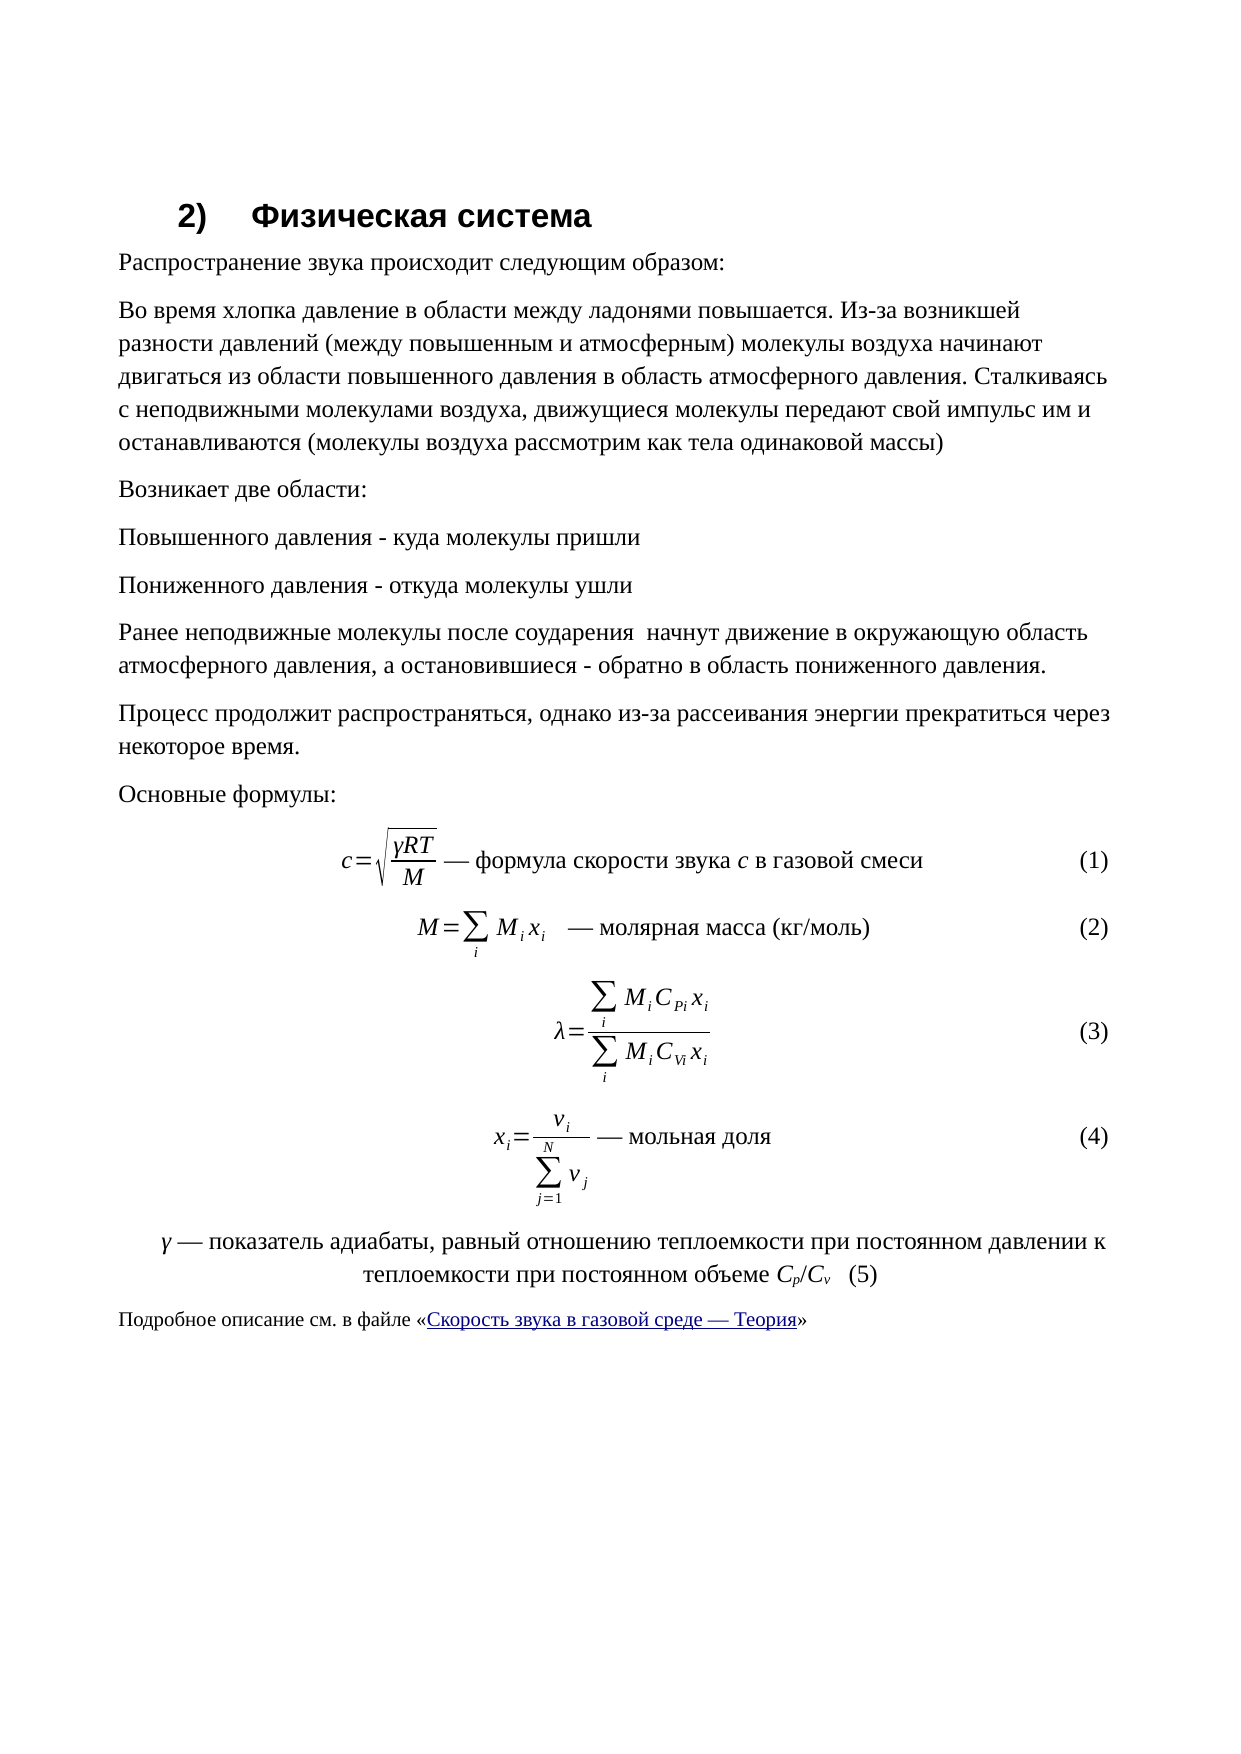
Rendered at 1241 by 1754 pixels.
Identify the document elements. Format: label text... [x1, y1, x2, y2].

text Пониженного давления - откуда молекулы ушли [118, 570, 1122, 598]
text Ранее неподвижные молекулы после соударения начнут движение в окружающую область атмосферного давления, а остановившиеся - обратно в область пониженного давления. [118, 617, 1122, 679]
text Подробное описание см. в файле «Скорость звука в газовой среде — Теория» [118, 1307, 1122, 1331]
text — мольная доля (4) [118, 1104, 1122, 1207]
text γ — показатель адиабаты, равный отношению теплоемкости при постоянном давлении к теплоемкости при постоянном объеме Cp/Cv (5) [118, 1226, 1122, 1288]
text Во время хлопка давление в области между ладонями повышается. Из-за возникшей разности давлений (между повышенным и атмосферным) молекулы воздуха начинают двигаться из области повышенного давления в область атмосферного давления. Сталкиваясь с неподвижными молекулами воздуха, движущиеся молекулы передают свой импульс им и останавливаются (молекулы воздуха рассмотрим как тела одинаковой массы) [118, 295, 1122, 456]
text Основные формулы: [118, 779, 1122, 807]
subtitle Физическая система [177, 196, 1093, 235]
text Процесс продолжит распространяться, однако из-за рассеивания энергии прекратиться через некоторое время. [118, 698, 1122, 760]
text (3) [118, 979, 1122, 1085]
text Повышенного давления - куда молекулы пришли [118, 522, 1122, 551]
text — формула скорости звука c в газовой смеси (1) [118, 826, 1122, 891]
text Возникает две области: [118, 474, 1122, 503]
text Распространение звука происходит следующим образом: [118, 247, 1122, 276]
text — молярная масса (кг/моль) (2) [118, 909, 1122, 961]
